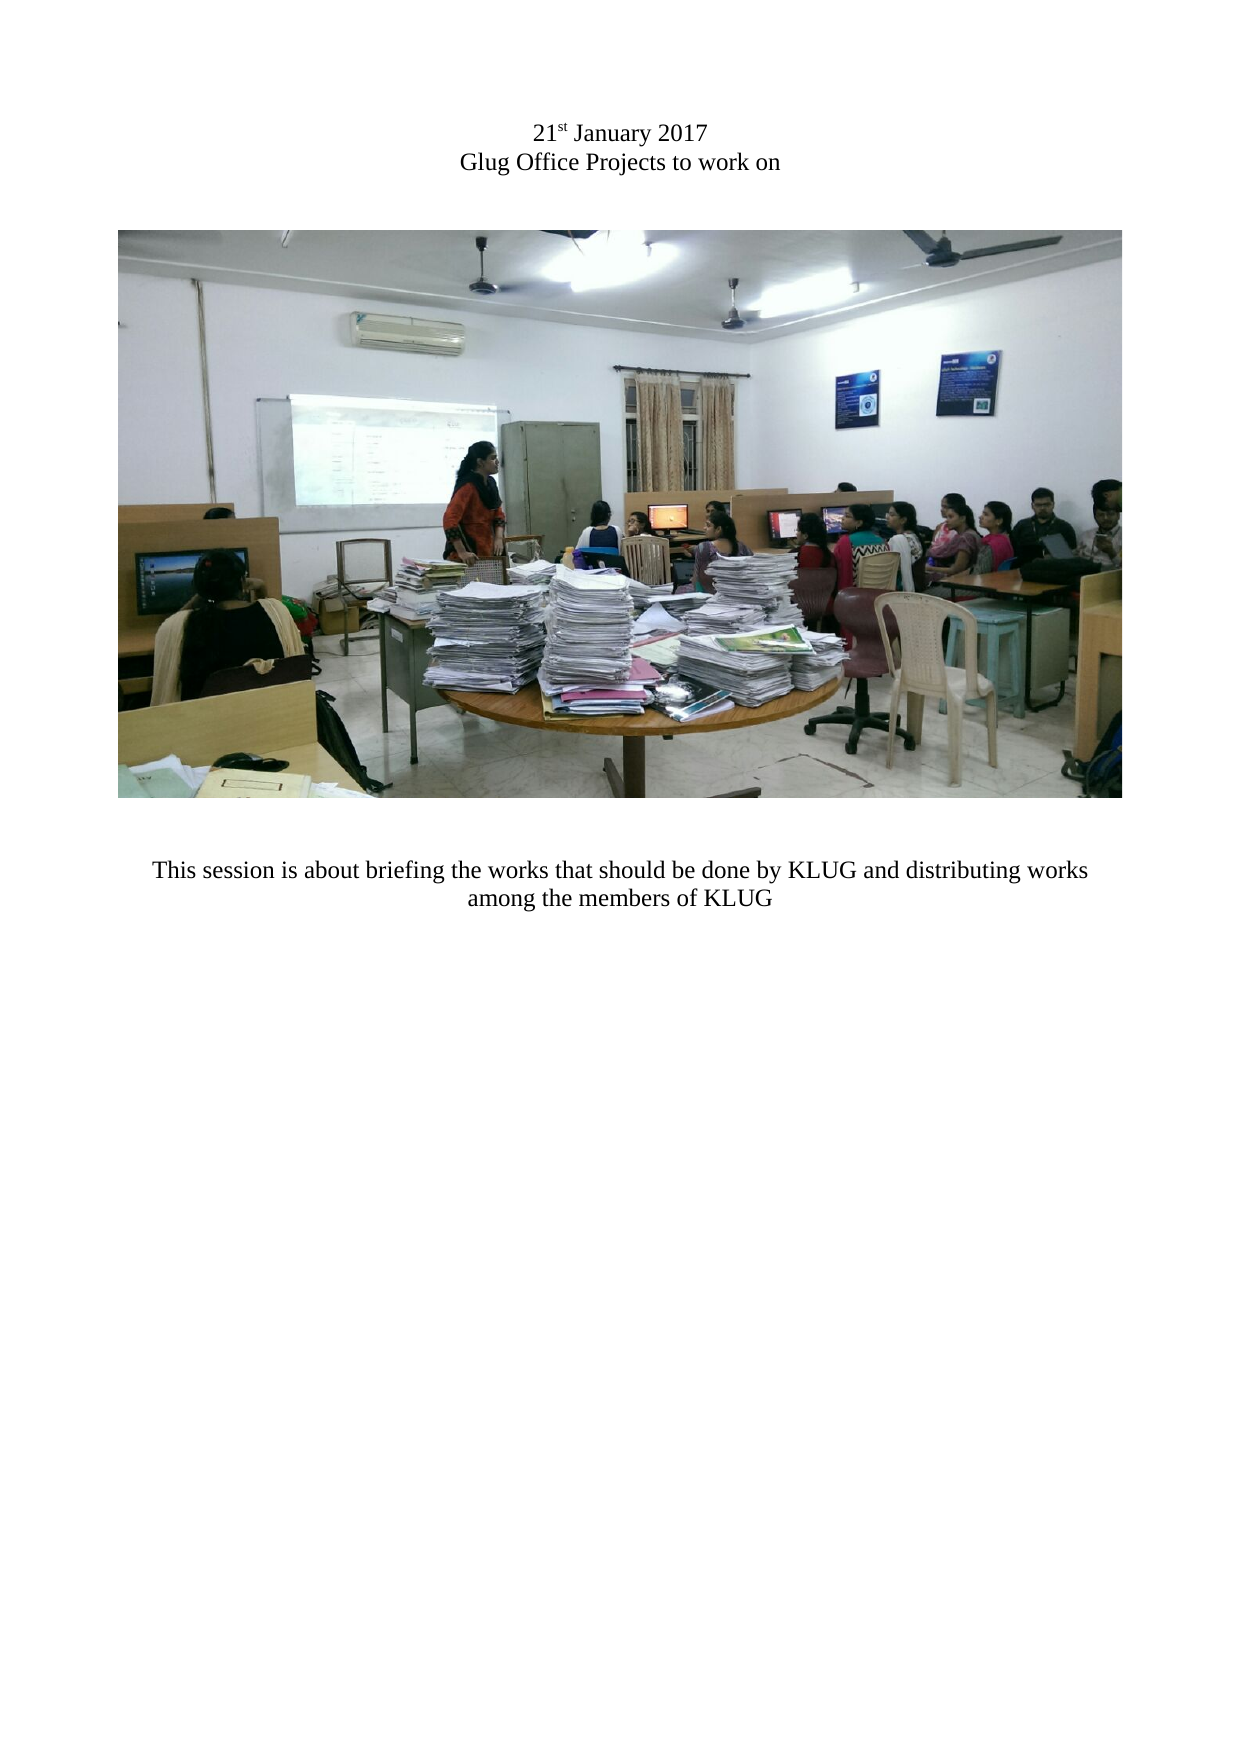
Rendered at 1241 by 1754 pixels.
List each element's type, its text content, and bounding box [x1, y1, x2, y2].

text Glug Office Projects to work on [118, 147, 1122, 176]
text 21st January 2017 [118, 118, 1122, 147]
picture [118, 230, 1123, 798]
text This session is about briefing the works that should be done by KLUG and distributing works among the members of KLUG [118, 855, 1122, 912]
